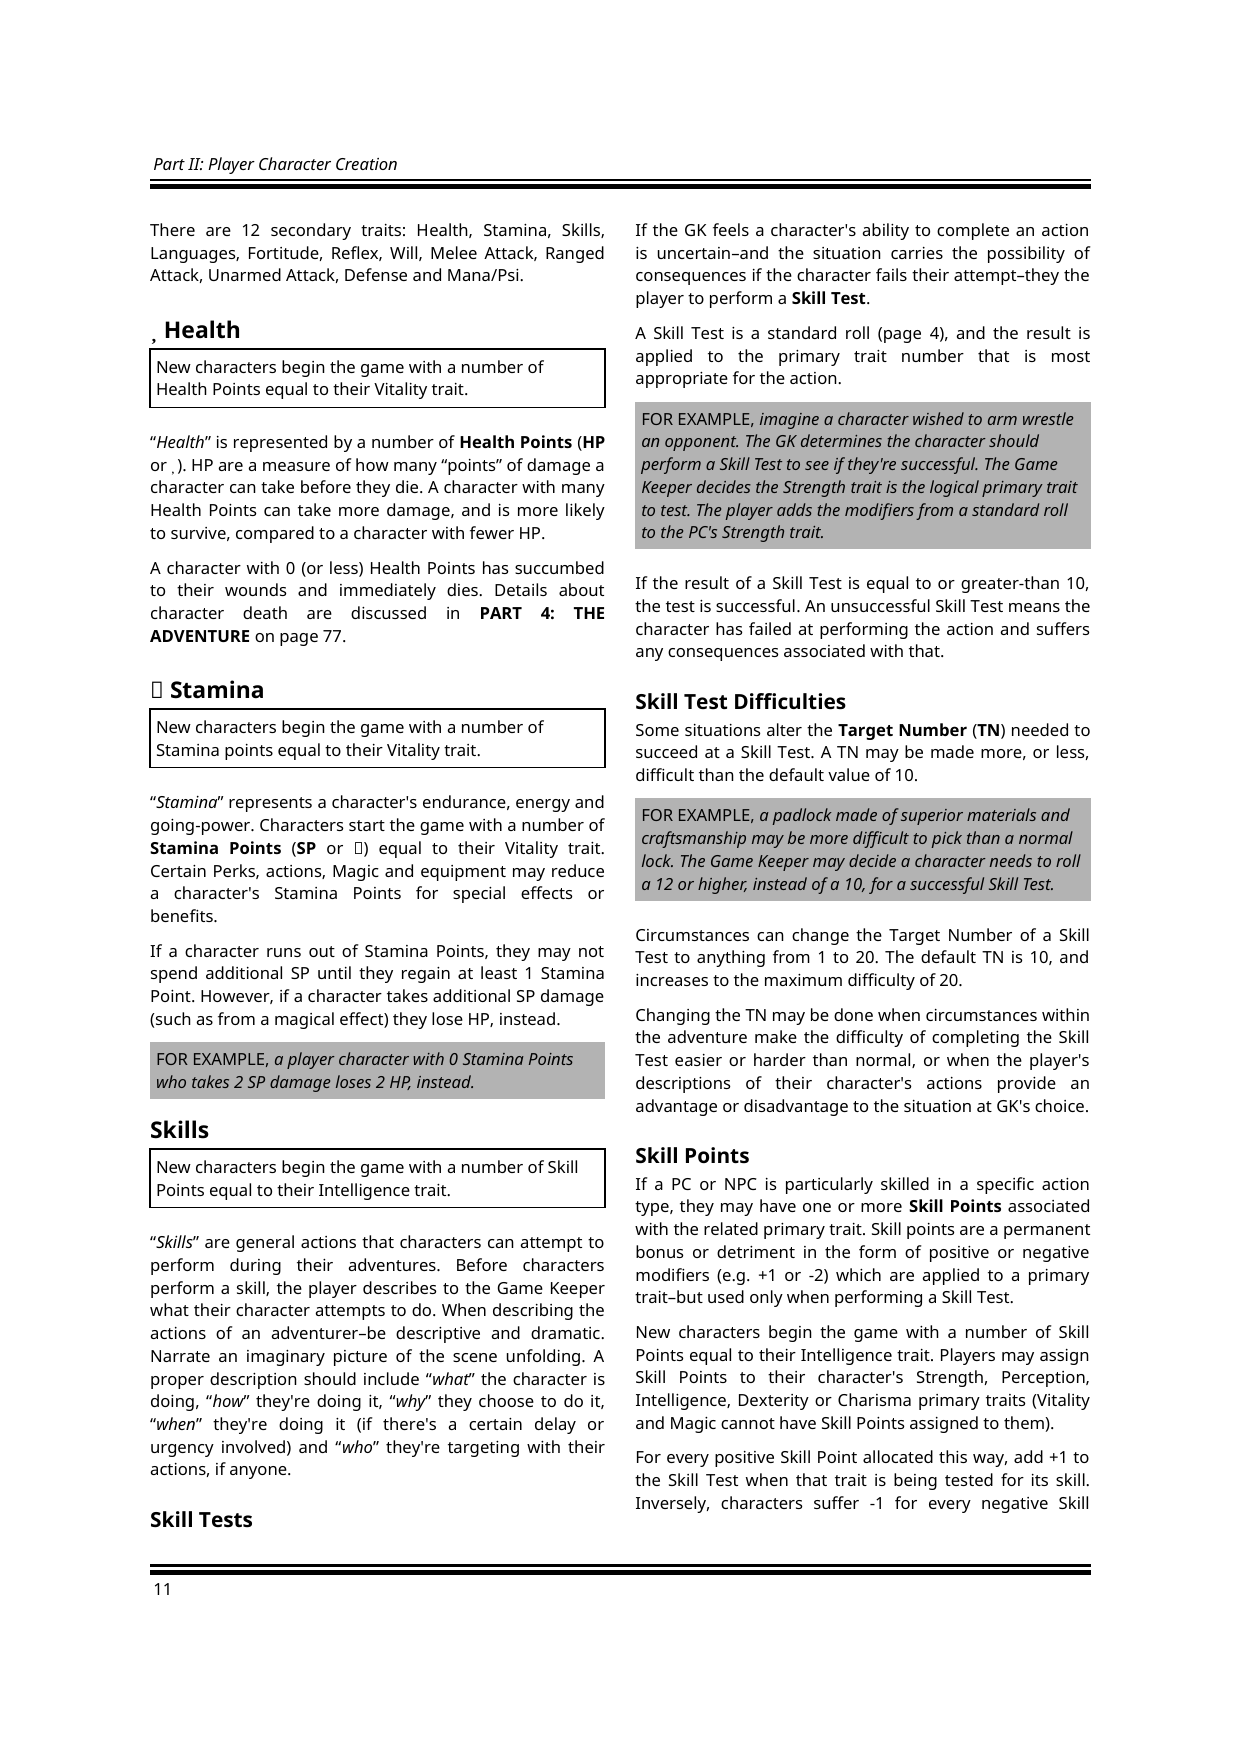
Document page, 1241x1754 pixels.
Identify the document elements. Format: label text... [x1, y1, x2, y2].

text “Stamina” represents a character's endurance, energy and going-power. Characters start the game with a number of Stamina Points (SP or ) equal to their Vitality trait. Certain Perks, actions, Magic and equipment may reduce a character's Stamina Points for special effects or benefits. [150, 768, 605, 927]
text There are 12 secondary traits: Health, Stamina, Skills, Languages, Fortitude, Reflex, Will, Melee Attack, Ranged Attack, Unarmed Attack, Defense and Mana/Psi. [150, 219, 605, 287]
subtitle  Stamina [150, 674, 605, 705]
table_header New characters begin the game with a number of Health Points equal to their Vitality trait. [151, 350, 604, 406]
text “Skills” are general actions that characters can attempt to perform during their adventures. Before characters perform a skill, the player describes to the Game Keeper what their character attempts to do. When describing the actions of an adventurer–be descriptive and dramatic. Narrate an imaginary picture of the scene unfolding. A proper description should include “what” the character is doing, “how” they're doing it, “why” they choose to do it, “when” they're doing it (if there's a certain delay or urgency involved) and “who” they're targeting with their actions, if anyone. [150, 1208, 605, 1481]
text A Skill Test is a standard roll (page 4), and the result is applied to the primary trait number that is most appropriate for the action. [635, 321, 1091, 389]
text “Health” is represented by a number of Health Points (HP or ). HP are a measure of how many “points” of damage a character can take before they die. A character with many Health Points can take more damage, and is more likely to survive, compared to a character with fewer HP. [150, 408, 605, 544]
table_header New characters begin the game with a number of Skill Points equal to their Intelligence trait. [151, 1150, 604, 1207]
text If the GK feels a character's ability to complete an action is uncertain–and the situation carries the possibility of consequences if the character fails their attempt–they the player to perform a Skill Test. [635, 219, 1091, 309]
text Changing the TN may be done when circumstances within the adventure make the difficulty of completing the Skill Test easier or harder than normal, or when the player's descriptions of their character's actions provide an advantage or disadvantage to the situation at GK's choice. [635, 1003, 1091, 1117]
text If a PC or NPC is particularly skilled in a specific action type, they may have one or more Skill Points associated with the related primary trait. Skill points are a permanent bonus or detriment in the form of positive or negative modifiers (e.g. +1 or -2) which are applied to a primary trait–but used only when performing a Skill Test. [635, 1172, 1091, 1309]
text Skill Test Difficulties [635, 687, 1091, 715]
text New characters begin the game with a number of Skill Points equal to their Intelligence trait. Players may assign Skill Points to their character's Strength, Perception, Intelligence, Dexterity or Charisma primary traits (Vitality and Magic cannot have Skill Points assigned to them). [635, 1321, 1091, 1434]
text Circumstances can change the Target Number of a Skill Test to anything from 1 to 20. The default TN is 10, and increases to the maximum difficulty of 20. [635, 901, 1091, 991]
text For every positive Skill Point allocated this way, add +1 to the Skill Test when that trait is being tested for its skill. Inversely, characters suffer -1 for every negative Skill [635, 1446, 1091, 1514]
text Some situations alter the Target Number (TN) needed to succeed at a Skill Test. A TN may be made more, or less, difficult than the default value of 10. [635, 718, 1091, 786]
text A character with 0 (or less) Health Points has succumbed to their wounds and immediately dies. Details about character death are discussed in PART 4: THE ADVENTURE on page 55. [150, 556, 605, 647]
subtitle  Health [150, 314, 605, 345]
text If a character runs out of Stamina Points, they may not spend additional SP until they regain at least 1 Stamina Point. However, if a character takes additional SP damage (such as from a magical effect) they lose HP, instead. [150, 939, 605, 1030]
text Skill Tests [150, 1505, 605, 1533]
table_header New characters begin the game with a number of Stamina points equal to their Vitality trait. [151, 710, 604, 767]
text If the result of a Skill Test is equal to or greater-than 10, the test is successful. An unsuccessful Skill Test means the character has failed at performing the action and suffers any consequences associated with that. [635, 549, 1091, 663]
text Skill Points [635, 1141, 1091, 1169]
table_header FOR EXAMPLE, imagine a character wished to arm wrestle an opponent. The GK determines the character should perform a Skill Test to see if they're successful. The Game Keeper decides the Strength trait is the logical primary trait to test. The player adds the modifiers from a standard roll to the PC's Strength trait. [635, 402, 1091, 549]
table_header FOR EXAMPLE, a player character with 0 Stamina Points who takes 2 SP damage loses 2 HP, instead. [150, 1042, 605, 1099]
table_header FOR EXAMPLE, a padlock made of superior materials and craftsmanship may be more difficult to pick than a normal lock. The Game Keeper may decide a character needs to roll a 12 or higher, instead of a 10, for a successful Skill Test. [635, 798, 1091, 901]
subtitle Skills [150, 1114, 605, 1145]
